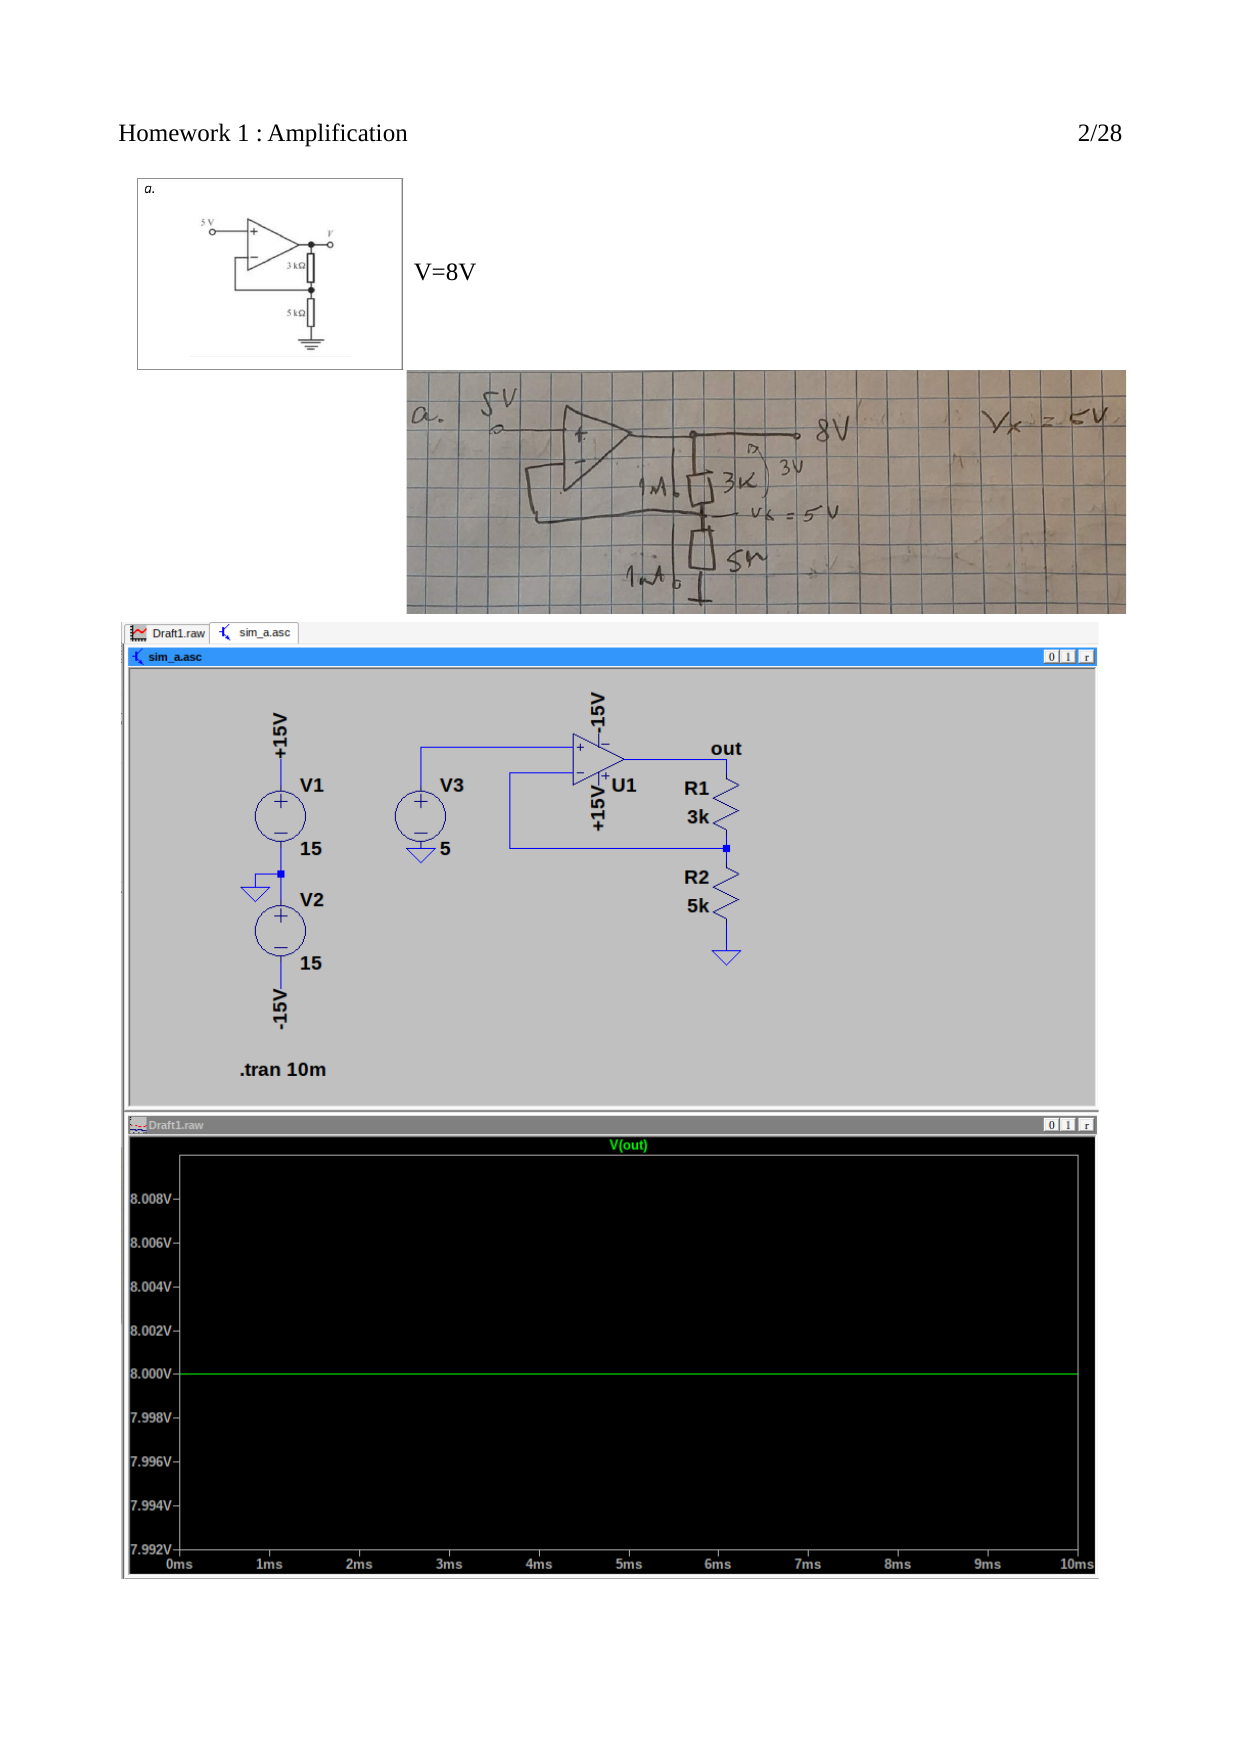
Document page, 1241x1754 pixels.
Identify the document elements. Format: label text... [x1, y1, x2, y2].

text V=8V [404, 257, 1122, 286]
picture [135, 177, 404, 370]
picture [121, 622, 1099, 1579]
text [118, 257, 135, 286]
picture [406, 370, 1127, 614]
